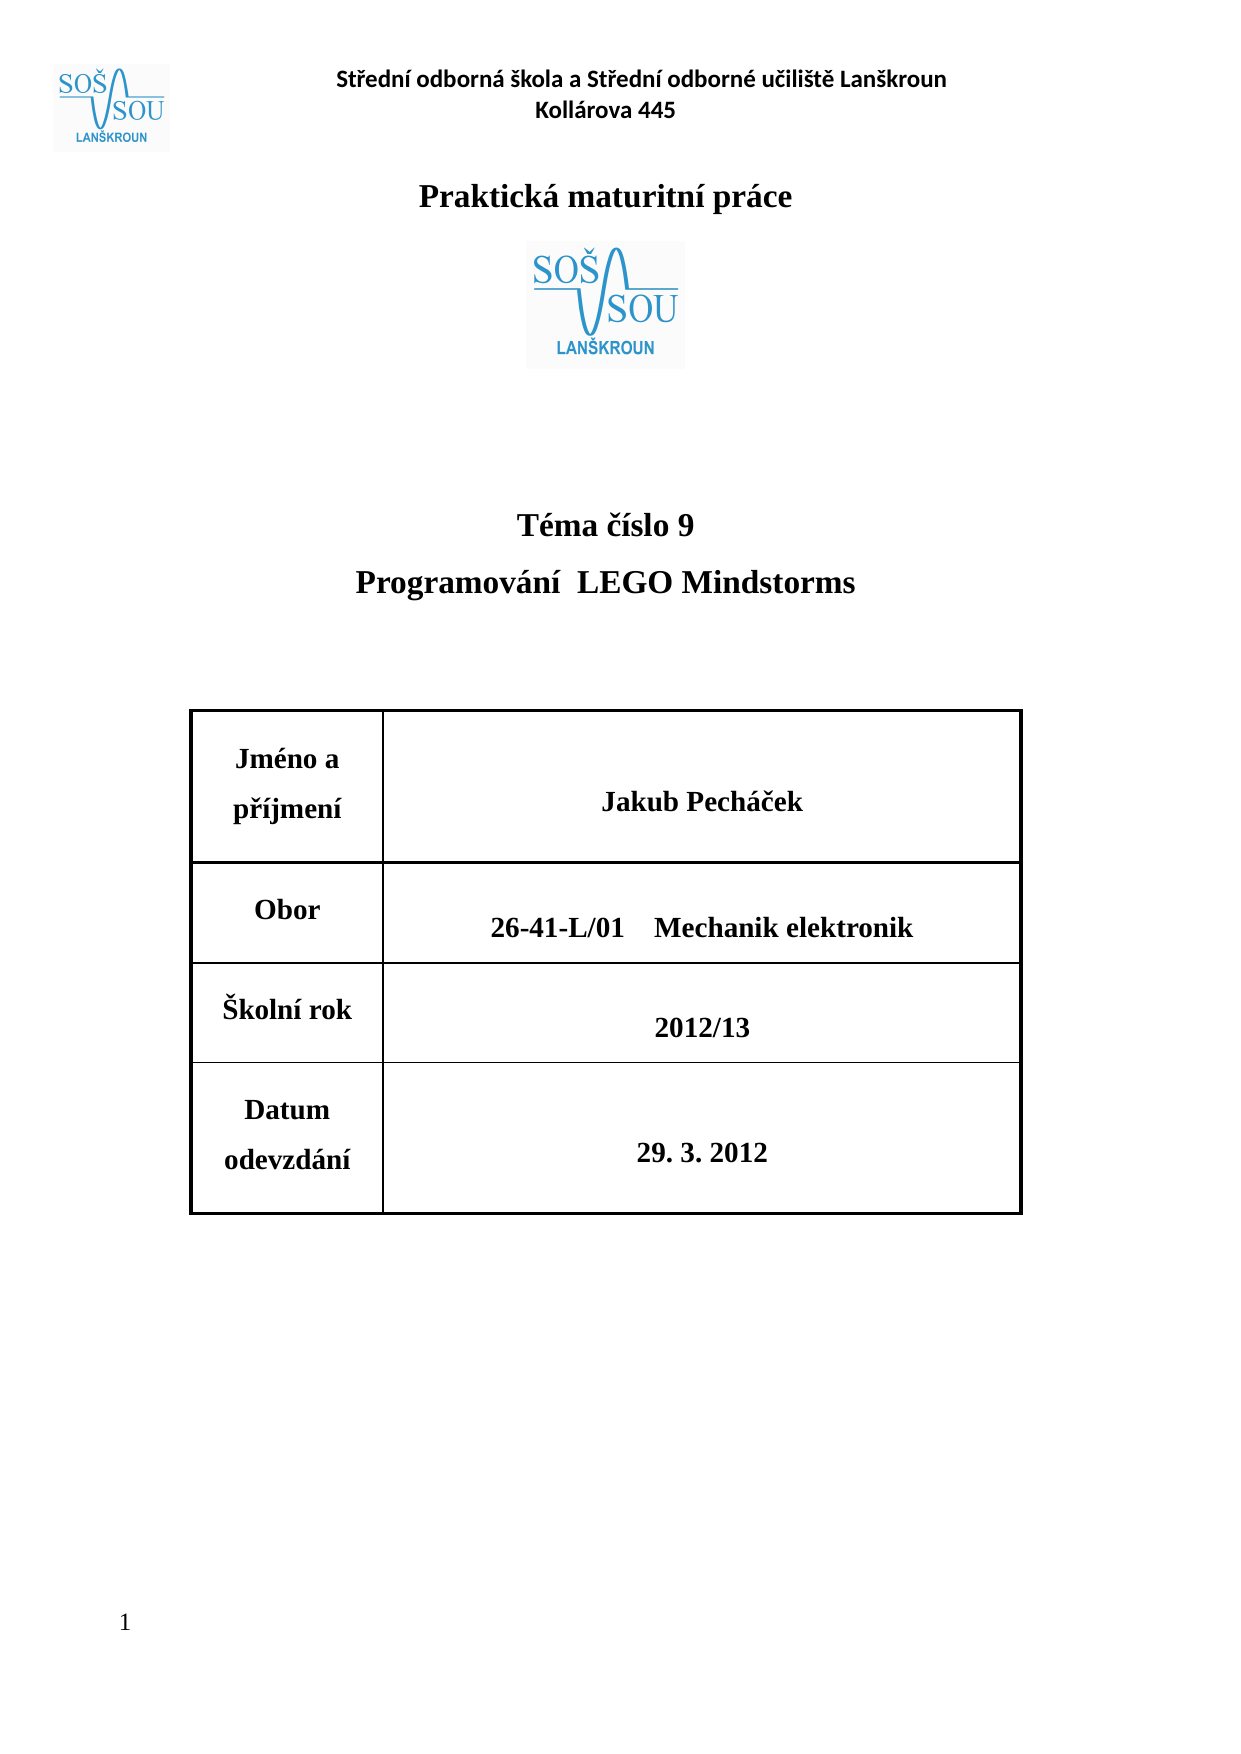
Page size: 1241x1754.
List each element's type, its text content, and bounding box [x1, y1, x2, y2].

table_header Jméno a příjmení [193, 712, 382, 861]
text Programování LEGO Mindstorms [119, 563, 1092, 601]
table_cell 26-41-L/01 Mechanik elektronik [384, 864, 1019, 962]
table_cell 2012/13 [384, 964, 1019, 1062]
table_cell Obor [193, 864, 382, 962]
table_cell 29. 3. 2012 [384, 1063, 1019, 1212]
picture [526, 241, 685, 369]
picture [53, 64, 170, 152]
text Praktická maturitní práce [119, 177, 1092, 215]
text Téma číslo 9 [119, 505, 1092, 544]
table_cell Školní rok [193, 964, 382, 1062]
table_header Jakub Pecháček [384, 712, 1019, 861]
table_cell Datum odevzdání [193, 1063, 382, 1212]
